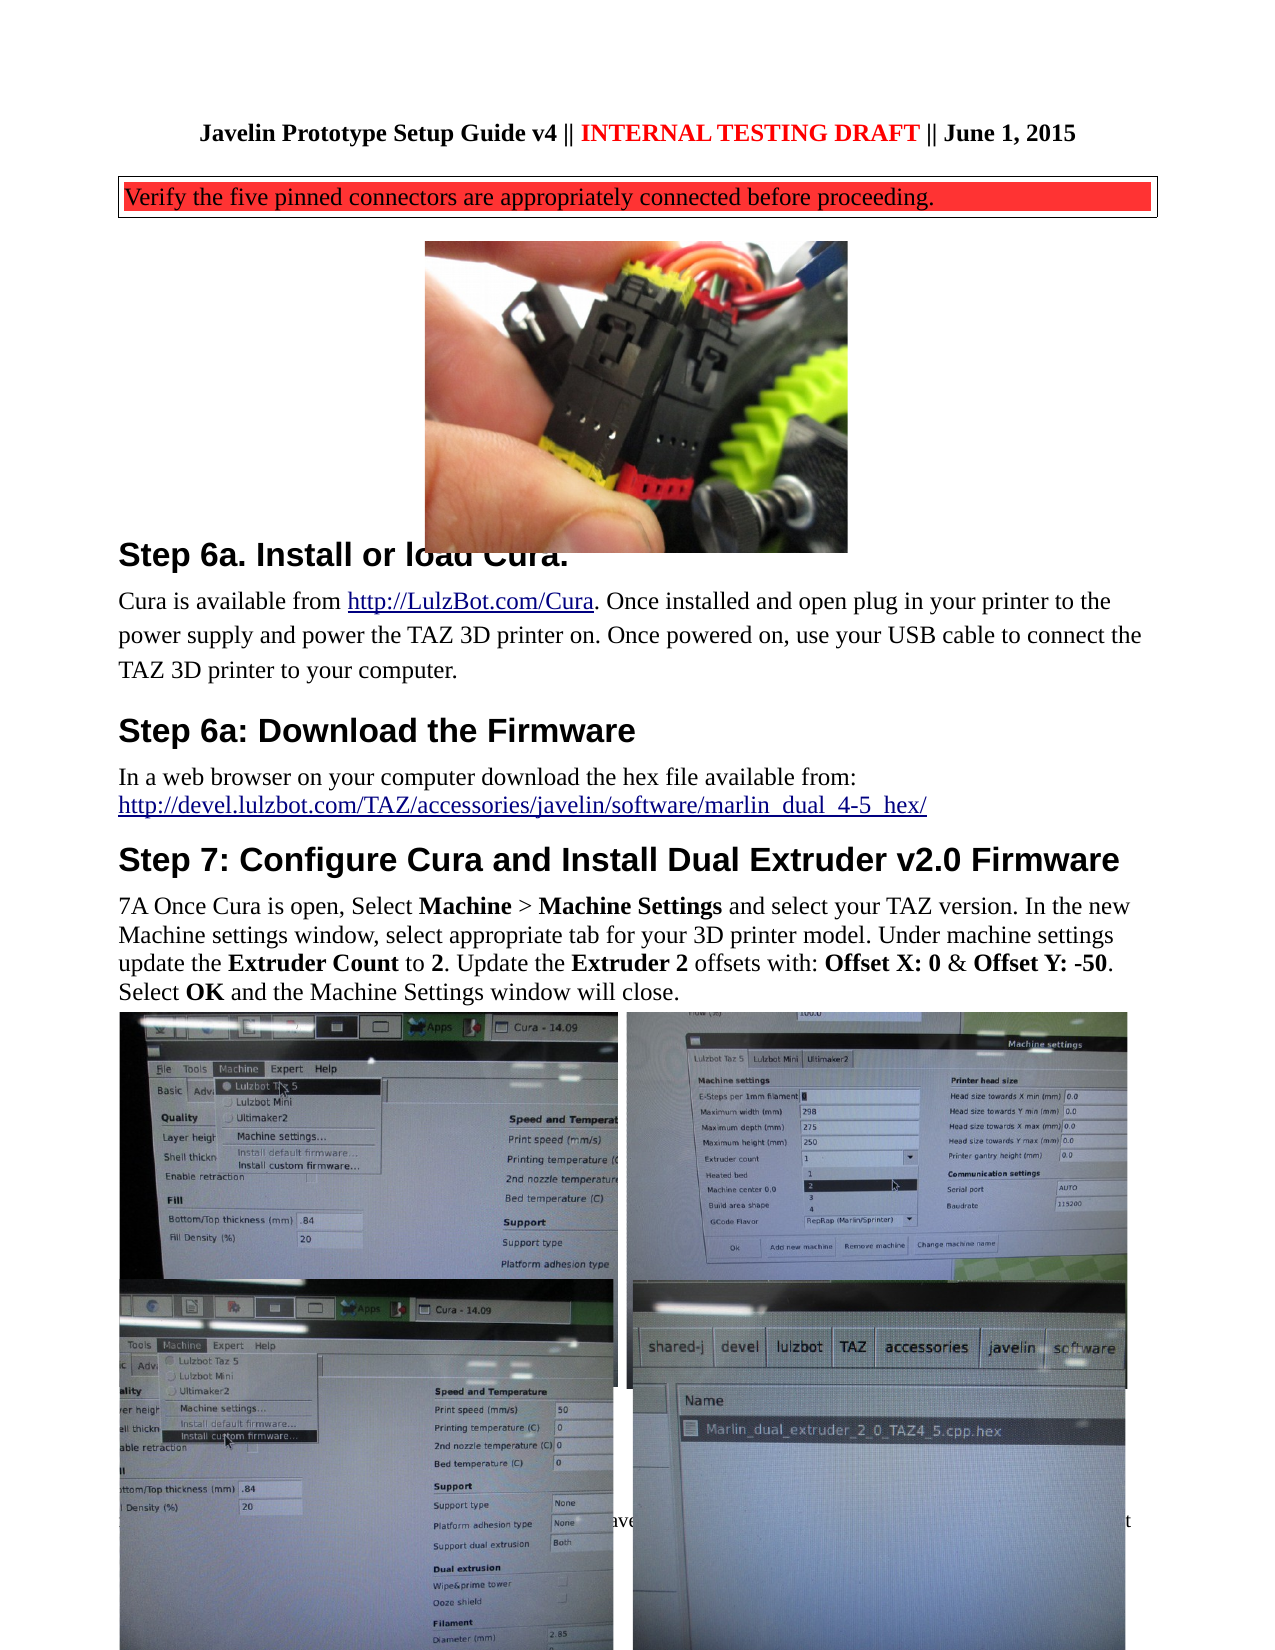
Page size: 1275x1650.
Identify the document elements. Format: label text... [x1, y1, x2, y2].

table_header Verify the five pinned connectors are appropriately connected before proceeding. [119, 177, 1157, 217]
text In a web browser on your computer download the hex file available from: http://devel.lulzbot.com/TAZ/accessories/javelin/software/marlin_dual_4-5_hex/ [118, 762, 1157, 819]
subtitle Step 6a: Download the Firmware [118, 710, 1157, 749]
text Cura is available from http://LulzBot.com/Cura. Once installed and open plug in your printer to the power supply and power the TAZ 3D printer on. Once powered on, use your USB cable to connect the TAZ 3D printer to your computer. [118, 586, 1157, 684]
picture [119, 1012, 618, 1650]
picture [424, 241, 848, 553]
picture [626, 1012, 1128, 1650]
subtitle Step 6a. Install or load Cura. [118, 535, 1157, 574]
text 7A Once Cura is open, Select Machine > Machine Settings and select your TAZ version. In the new Machine settings window, select appropriate tab for your 3D printer model. Under machine settings update the Extruder Count to 2. Update the Extruder 2 offsets with: Offset X: 0 & Offset Y: -50. Select OK and the Machine Settings window will close. [118, 891, 1157, 1006]
subtitle Step 7: Configure Cura and Install Dual Extruder v2.0 Firmware [118, 840, 1157, 878]
